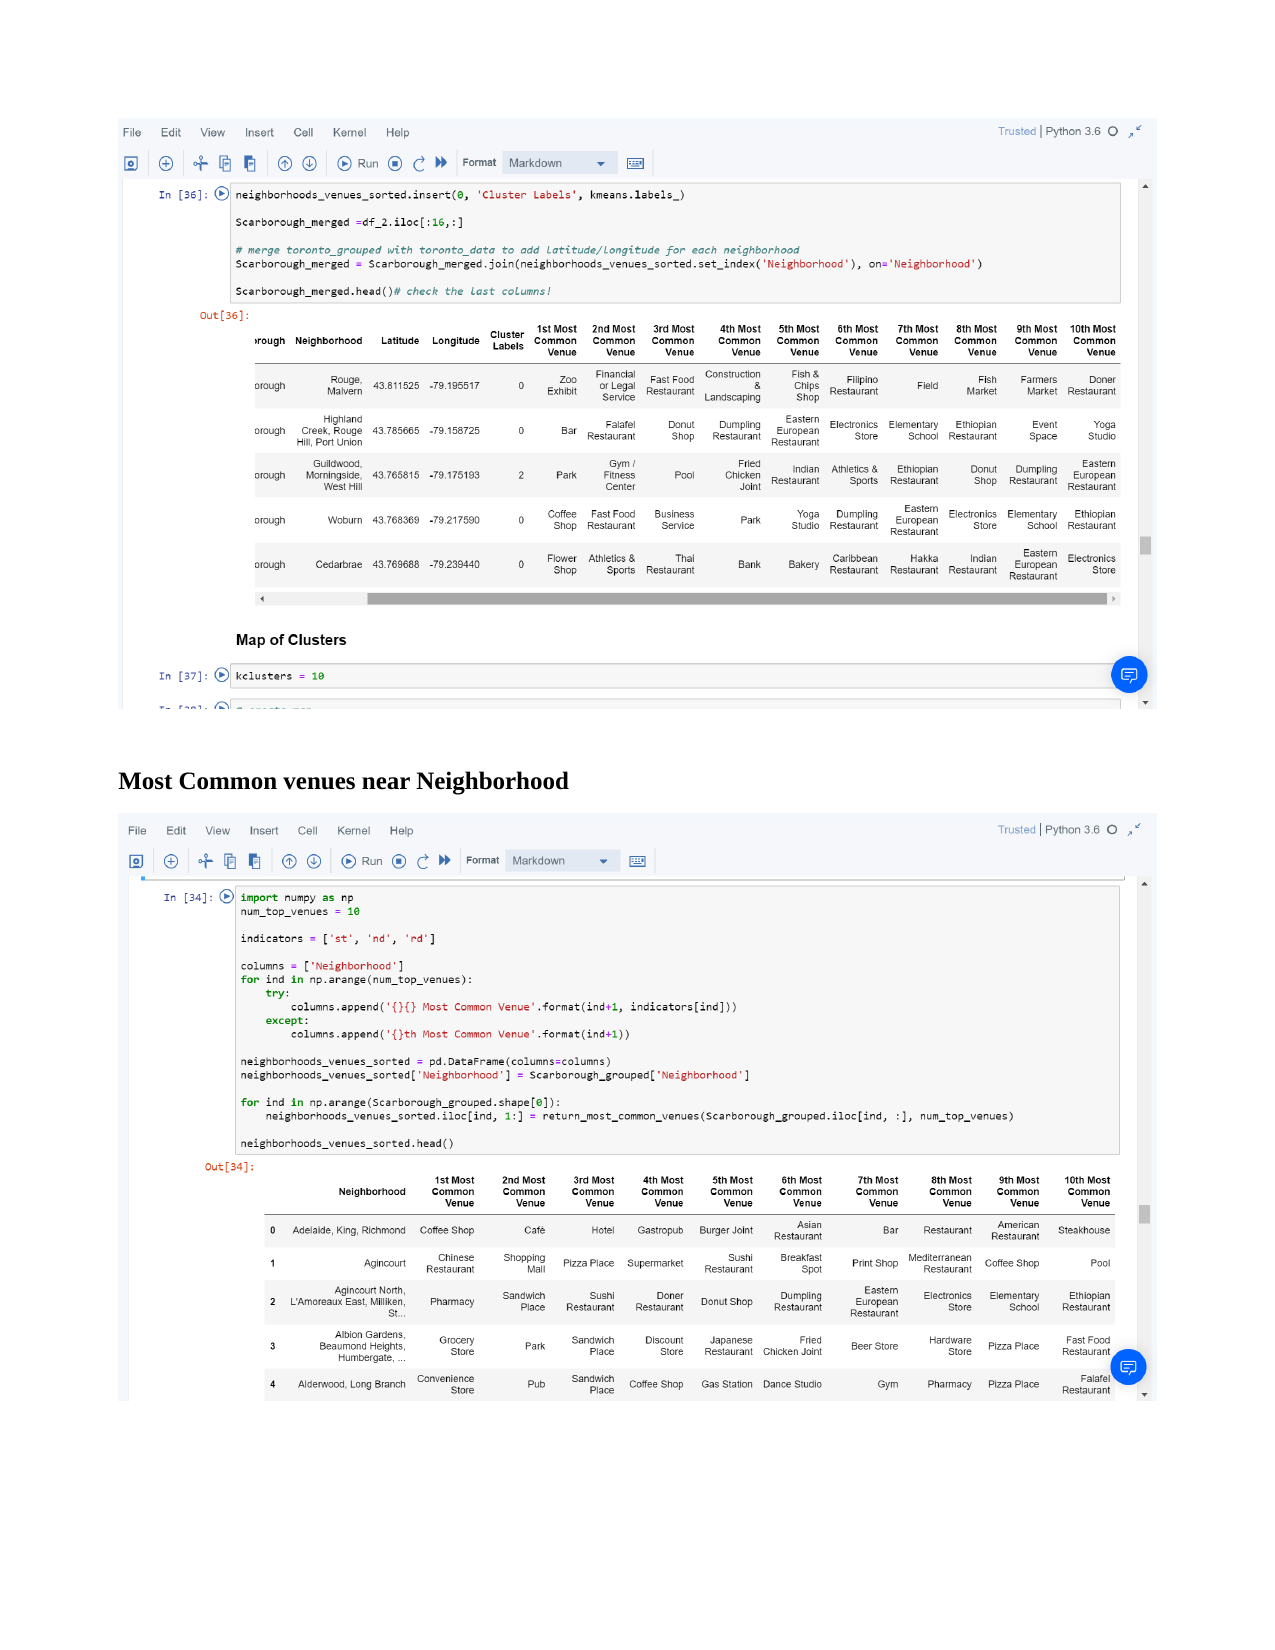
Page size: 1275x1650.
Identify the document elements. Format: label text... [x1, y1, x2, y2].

text Most Common venues near Neighborhood [118, 766, 1157, 795]
picture [118, 118, 1157, 709]
picture [118, 813, 1157, 1401]
